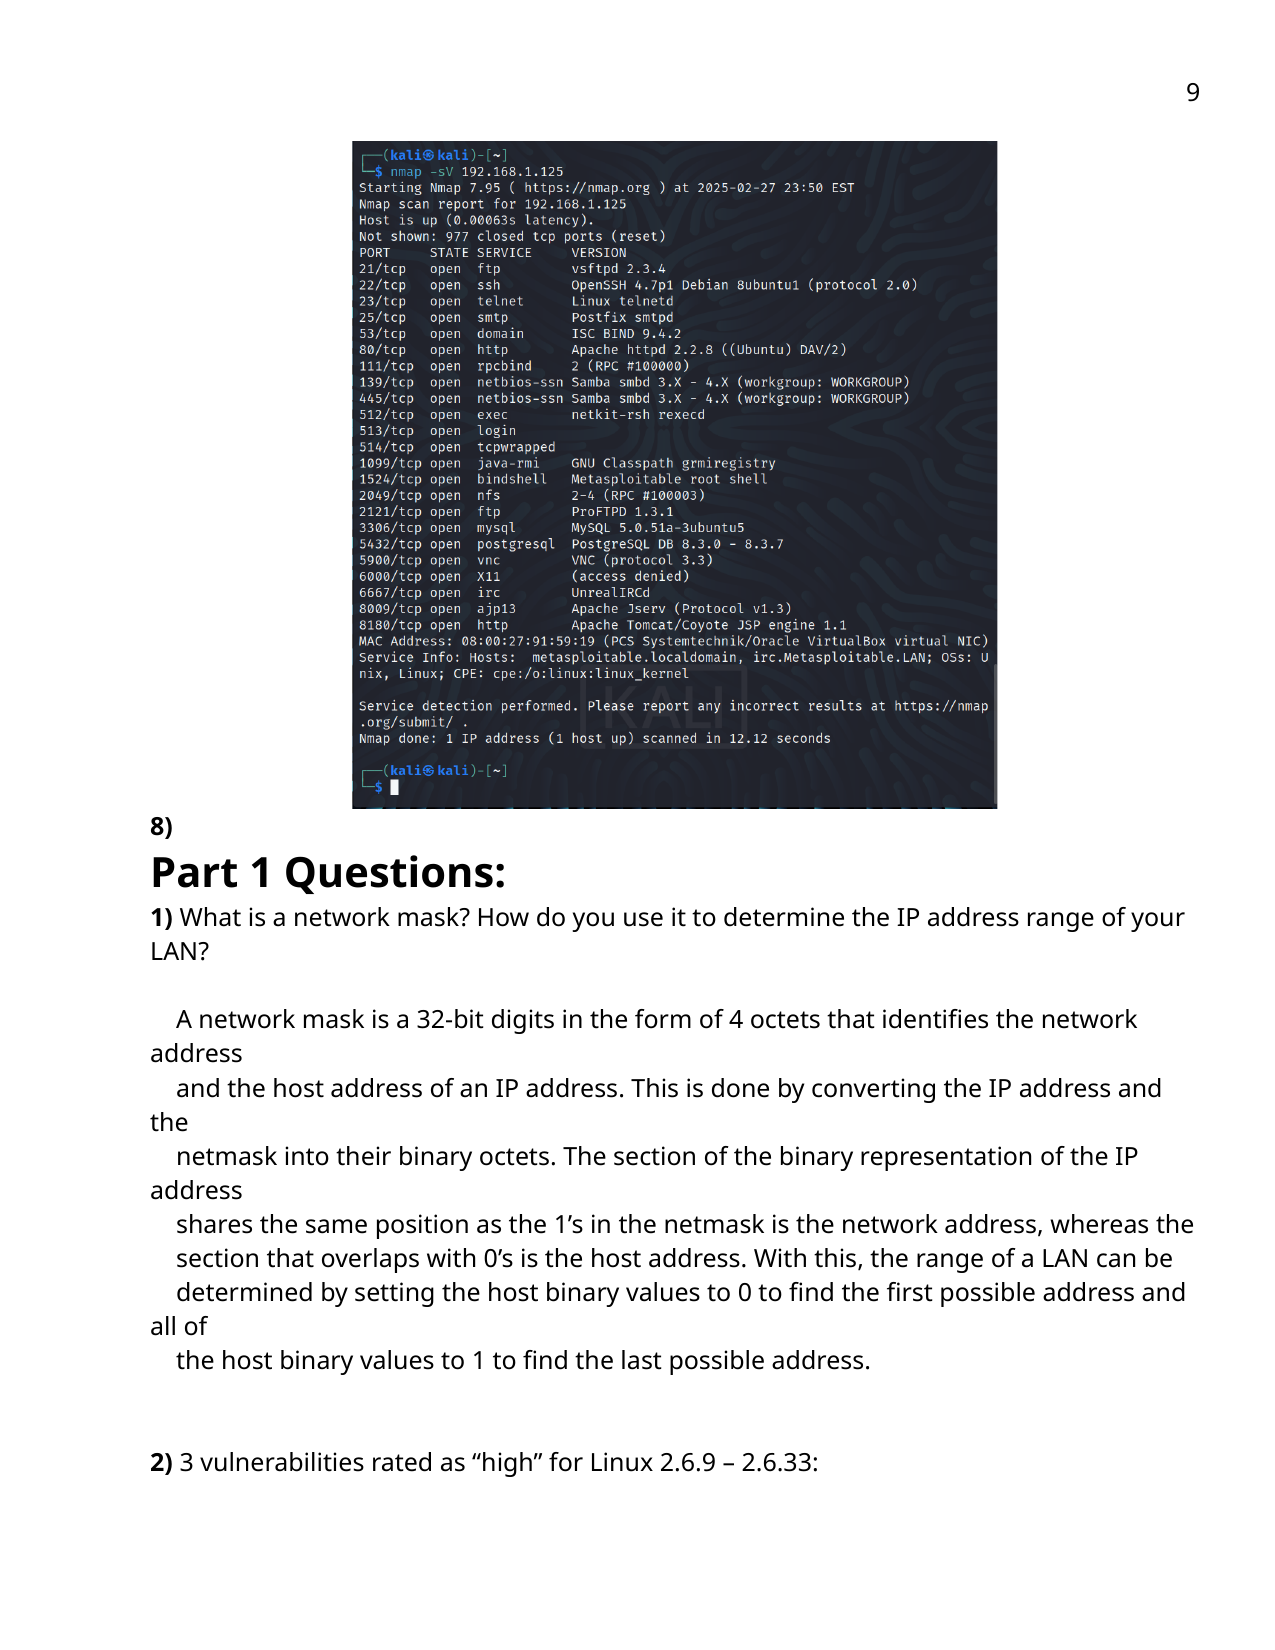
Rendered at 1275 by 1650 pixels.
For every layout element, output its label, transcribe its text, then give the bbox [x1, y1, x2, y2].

text and the host address of an IP address. This is done by converting the IP address and the [150, 1070, 1200, 1138]
text 1) What is a network mask? How do you use it to determine the IP address range of your LAN? [150, 900, 1200, 968]
picture [352, 141, 998, 809]
text 2) 3 vulnerabilities rated as “high” for Linux 2.6.9 – 2.6.33: [150, 1445, 1200, 1479]
text Part 1 Questions: [150, 843, 1200, 900]
text shares the same position as the 1’s in the netmask is the network address, whereas the [150, 1206, 1200, 1241]
text determined by setting the host binary values to 0 to find the first possible address and all of [150, 1274, 1200, 1343]
text section that overlaps with 0’s is the host address. With this, the range of a LAN can be [150, 1241, 1200, 1274]
text A network mask is a 32-bit digits in the form of 4 octets that identifies the network address [150, 1002, 1200, 1070]
text the host binary values to 1 to find the last possible address. [150, 1343, 1200, 1377]
text netmask into their binary octets. The section of the binary representation of the IP address [150, 1138, 1200, 1206]
text 8) [150, 109, 1200, 843]
